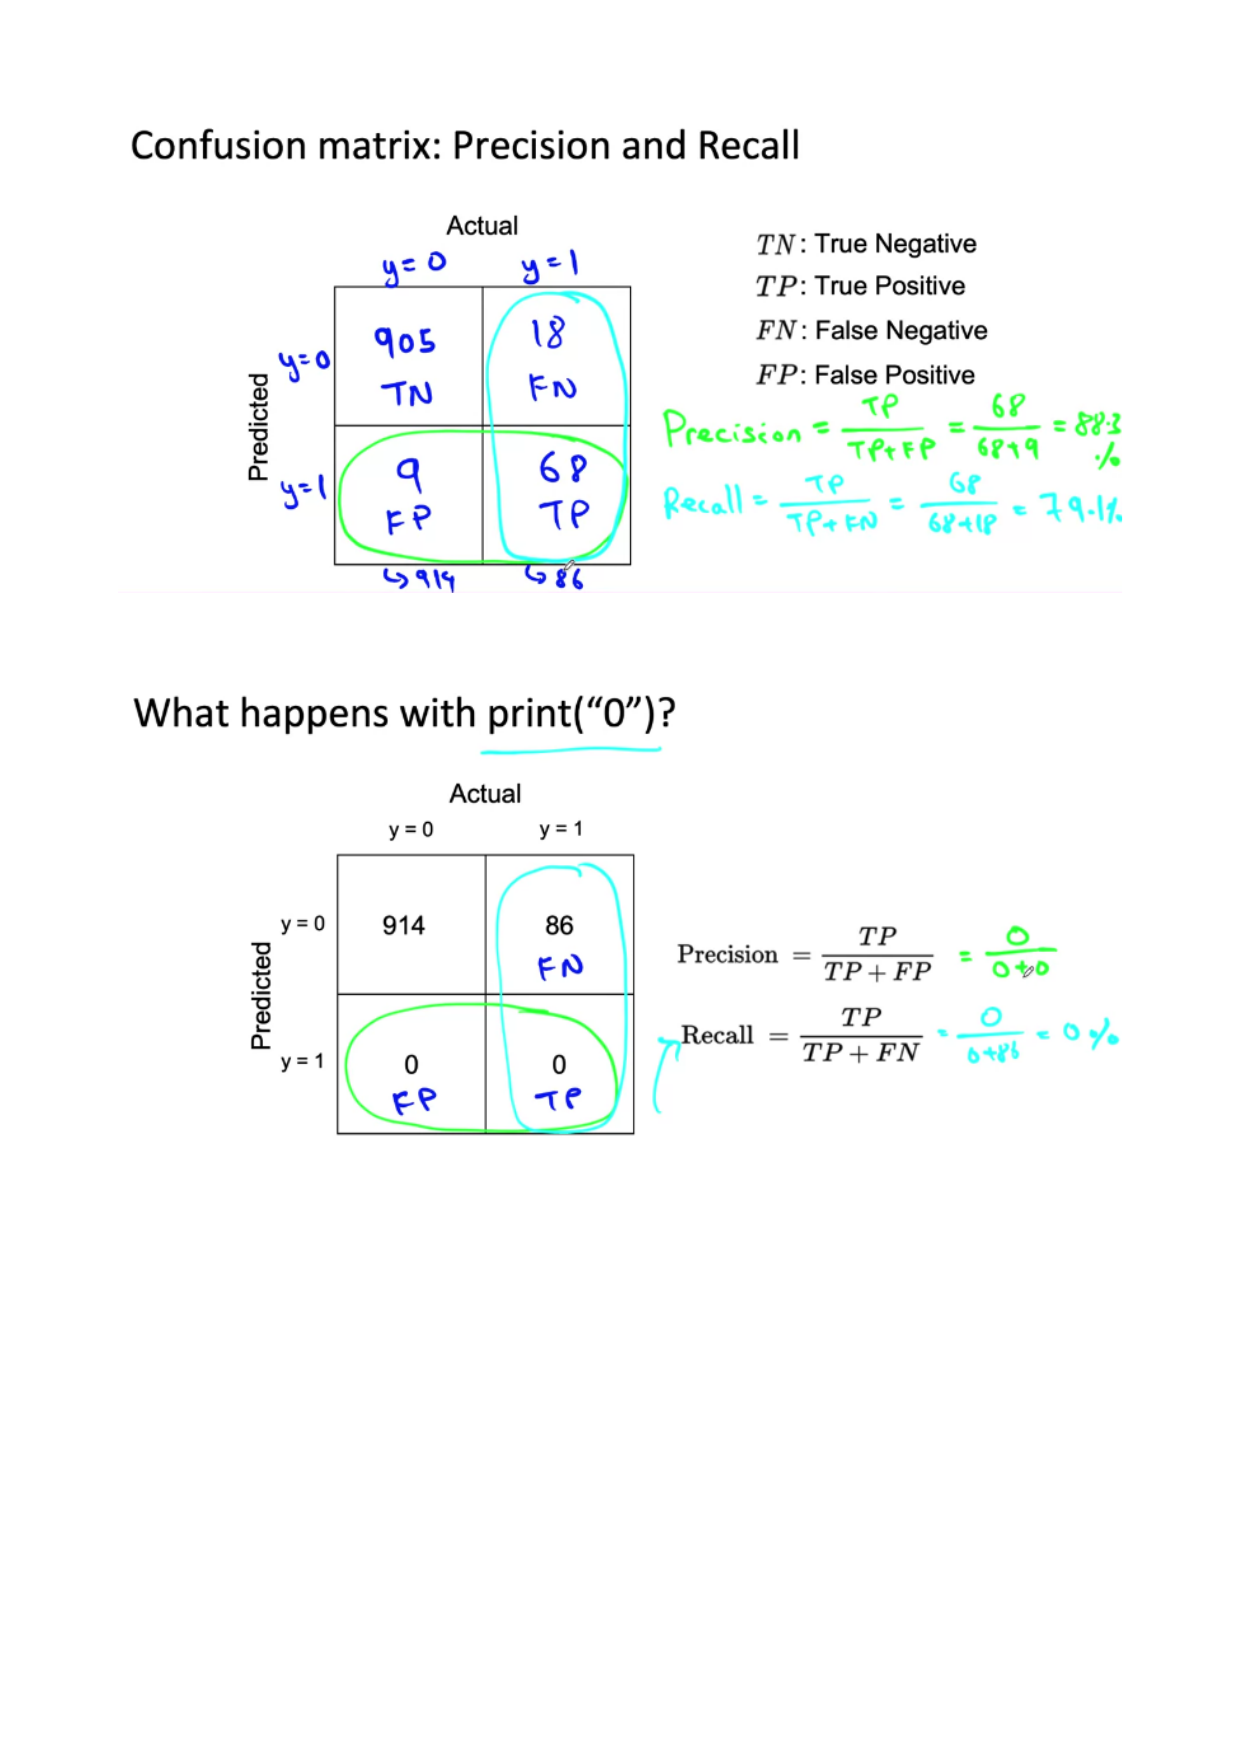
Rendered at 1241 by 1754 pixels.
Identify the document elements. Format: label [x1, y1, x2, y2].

picture [118, 679, 1123, 1152]
picture [118, 118, 1123, 593]
